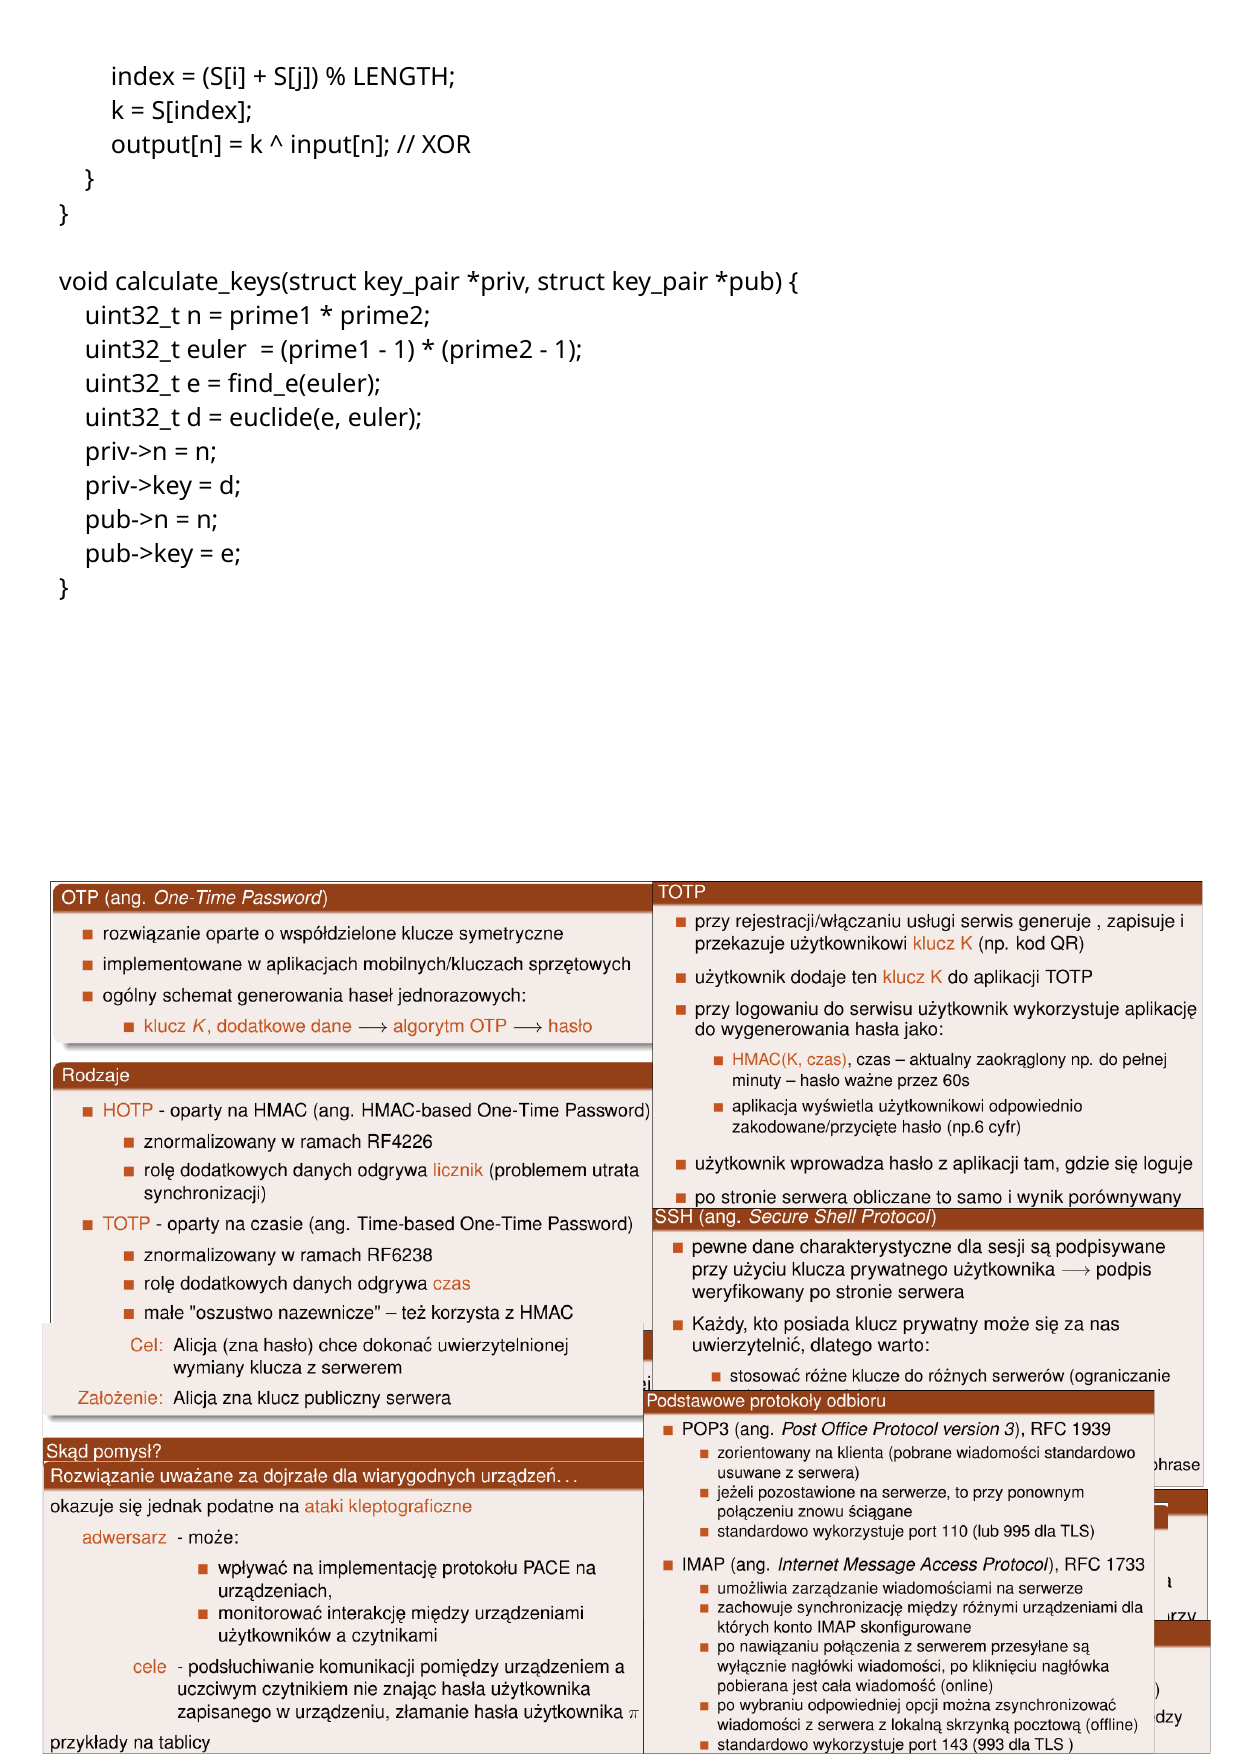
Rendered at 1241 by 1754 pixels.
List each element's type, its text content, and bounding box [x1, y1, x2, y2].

text pub->n = n; [59, 502, 1211, 536]
text void calculate_keys(struct key_pair *priv, struct key_pair *pub) { [59, 263, 1211, 297]
text } [59, 570, 1211, 604]
text priv->key = d; [59, 468, 1211, 502]
text pub->key = e; [59, 536, 1211, 570]
text output[n] = k ^ input[n]; // XOR [59, 127, 1211, 161]
text index = (S[i] + S[j]) % LENGTH; [59, 59, 1211, 93]
text uint32_t d = euclide(e, euler); [59, 399, 1211, 434]
text k = S[index]; [59, 93, 1211, 127]
text } [59, 161, 1211, 195]
text uint32_t e = find_e(euler); [59, 366, 1211, 399]
picture [42, 881, 1211, 1754]
text priv->n = n; [59, 434, 1211, 468]
text uint32_t euler = (prime1 - 1) * (prime2 - 1); [59, 331, 1211, 366]
text } [59, 195, 1211, 229]
text uint32_t n = prime1 * prime2; [59, 297, 1211, 331]
